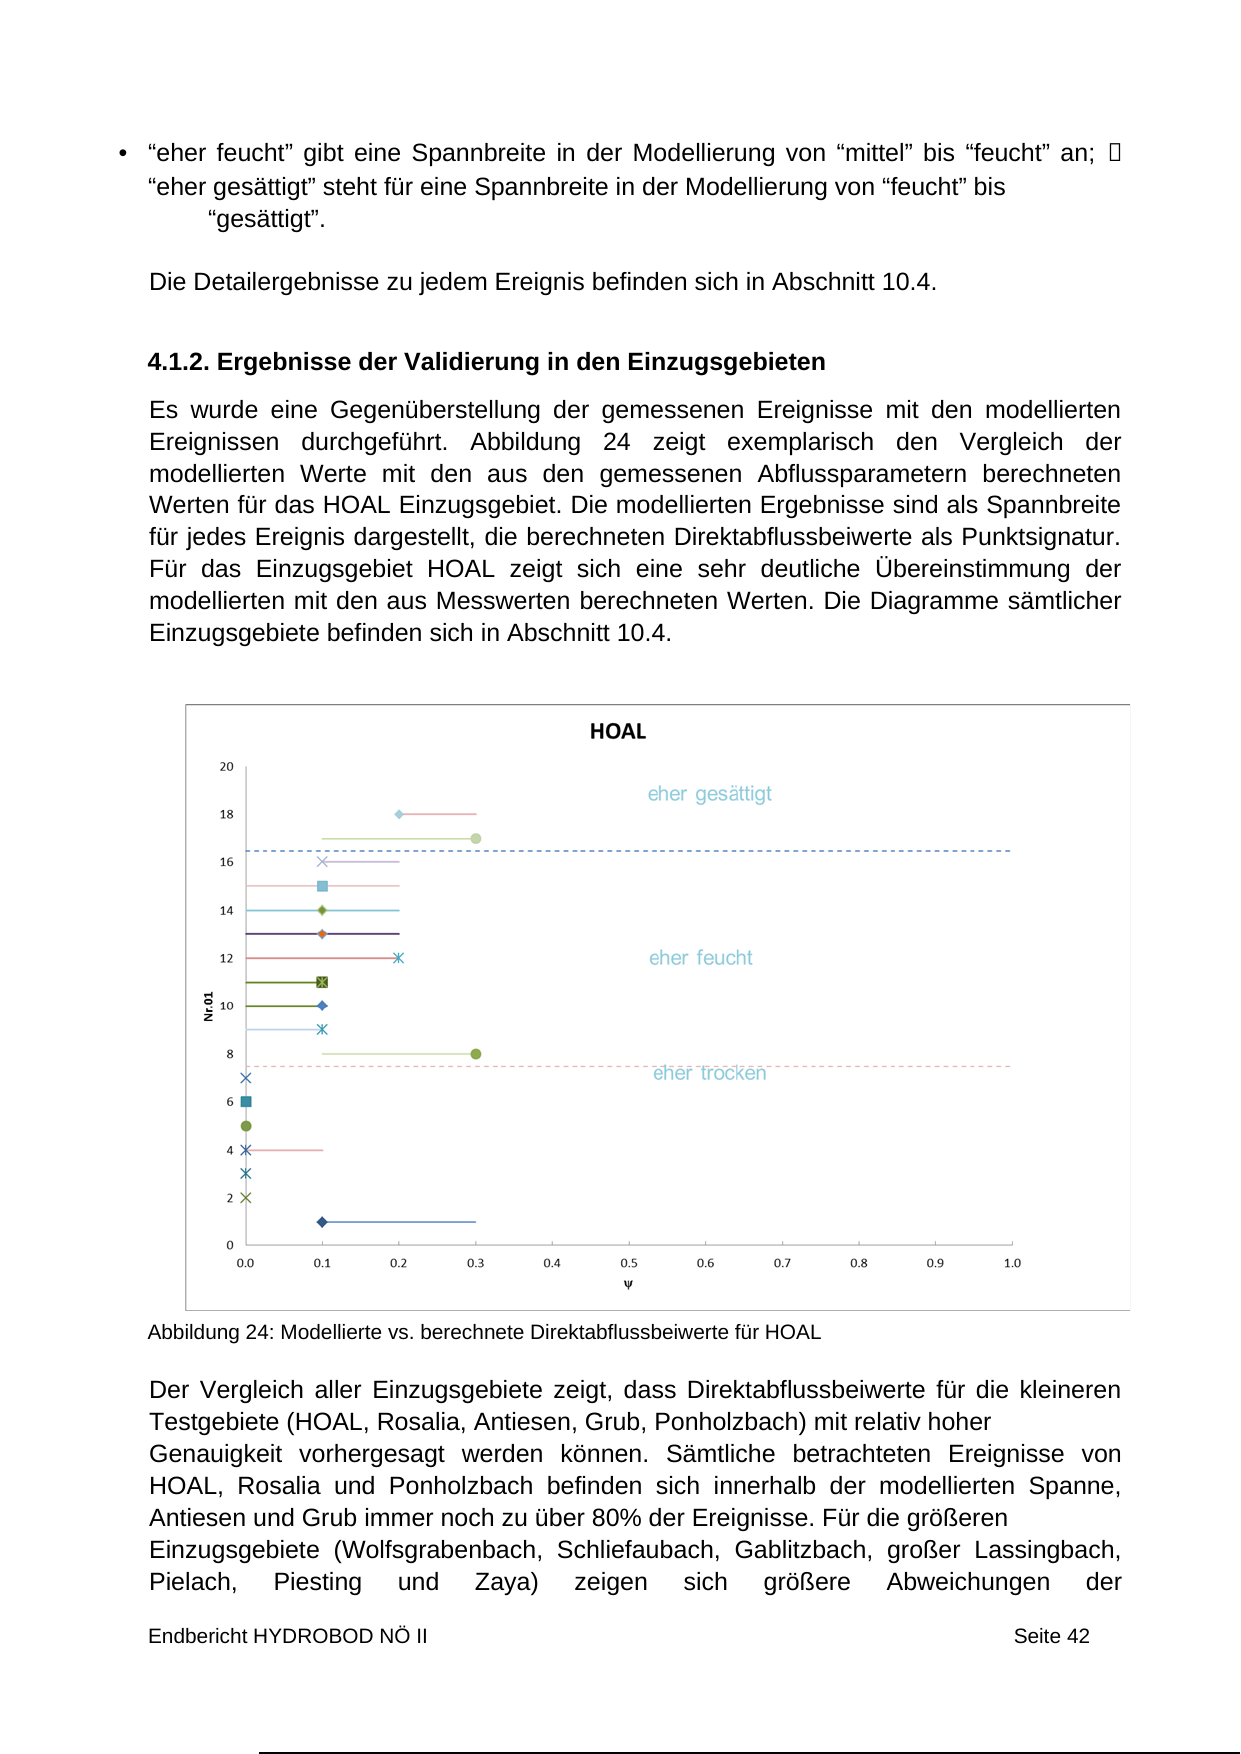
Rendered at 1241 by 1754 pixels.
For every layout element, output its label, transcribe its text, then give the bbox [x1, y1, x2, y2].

text Abbildung 24: Modellierte vs. berechnete Direktabflussbeiwerte für HOAL [147, 1319, 1123, 1343]
text “gesättigt”. [208, 204, 1123, 233]
text Die Detailergebnisse zu jedem Ereignis befinden sich in Abschnitt 10.4. [149, 267, 1123, 296]
text Genauigkeit vorhergesagt werden können. Sämtliche betrachteten Ereignisse von HOAL, Rosalia und Ponholzbach befinden sich innerhalb der modellierten Spanne, Antiesen und Grub immer noch zu über 80% der Ereignisse. Für die größeren [149, 1439, 1123, 1531]
text Der Vergleich aller Einzugsgebiete zeigt, dass Direktabflussbeiwerte für die kleineren Testgebiete (HOAL, Rosalia, Antiesen, Grub, Ponholzbach) mit relativ hoher [149, 1375, 1123, 1435]
text Einzugsgebiete (Wolfsgrabenbach, Schliefaubach, Gablitzbach, großer Lassingbach, Pielach, Piesting und Zaya) zeigen sich größere Abweichungen der [149, 1535, 1123, 1596]
list “eher feucht” gibt eine Spannbreite in der Modellierung von “mittel” bis “feucht” an;  “eher gesättigt” steht für eine Spannbreite in der Modellierung von “feucht” bis [118, 134, 1122, 200]
subtitle 4.1.2. Ergebnisse der Validierung in den Einzugsgebieten [147, 347, 1137, 376]
text Es wurde eine Gegenüberstellung der gemessenen Ereignisse mit den modellierten Ereignissen durchgeführt. Abbildung 24 zeigt exemplarisch den Vergleich der modellierten Werte mit den aus den gemessenen Abflussparametern berechneten Werten für das HOAL Einzugsgebiet. Die modellierten Ergebnisse sind als Spannbreite für jedes Ereignis dargestellt, die berechneten Direktabflussbeiwerte als Punktsignatur. Für das Einzugsgebiet HOAL zeigt sich eine sehr deutliche Übereinstimmung der modellierten mit den aus Messwerten berechneten Werten. Die Diagramme sämtlicher Einzugsgebiete befinden sich in Abschnitt 10.4. [149, 395, 1123, 647]
